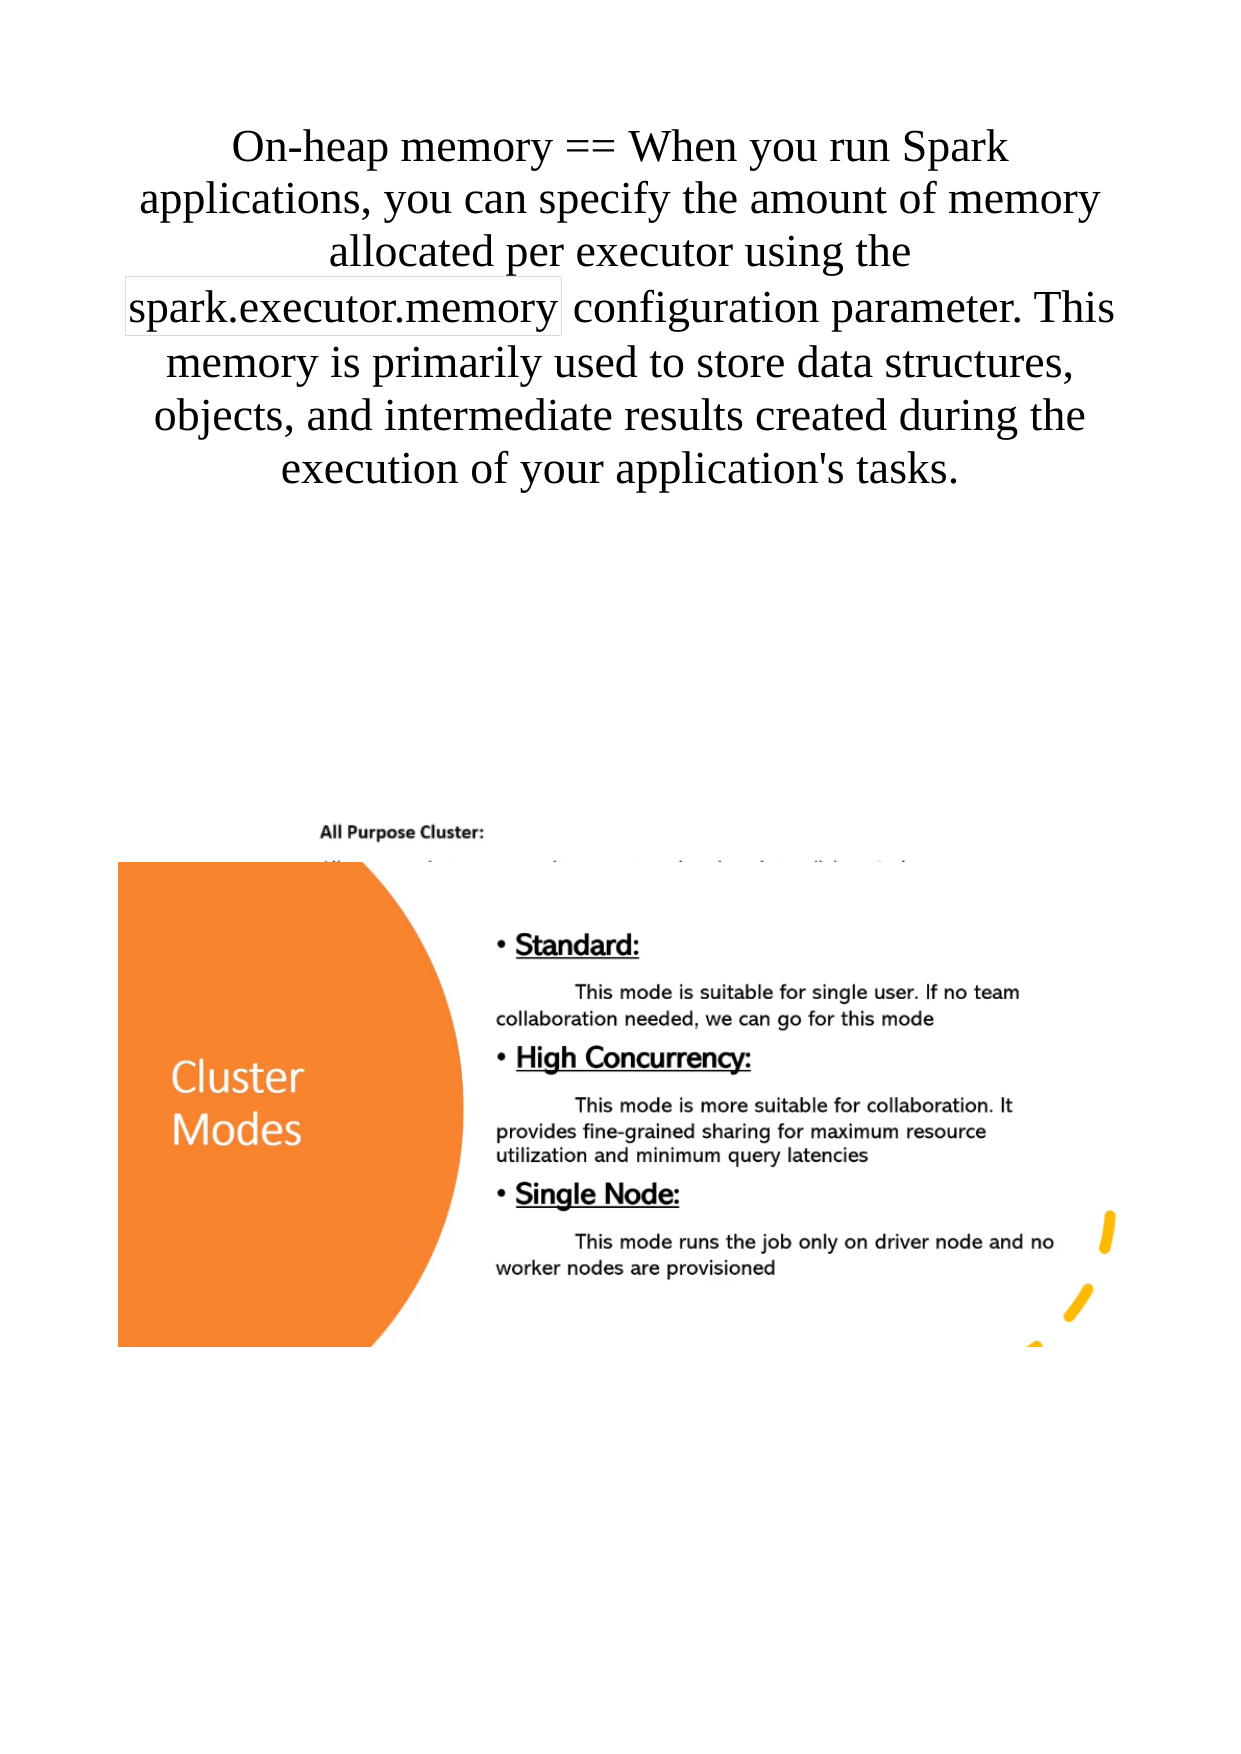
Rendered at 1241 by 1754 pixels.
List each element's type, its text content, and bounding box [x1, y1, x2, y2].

picture [118, 814, 1123, 1347]
text On-heap memory == When you run Spark applications, you can specify the amount of memory allocated per executor using the spark.executor.memory configuration parameter. This memory is primarily used to store data structures, objects, and intermediate results created during the execution of your application's tasks. [118, 118, 1122, 493]
